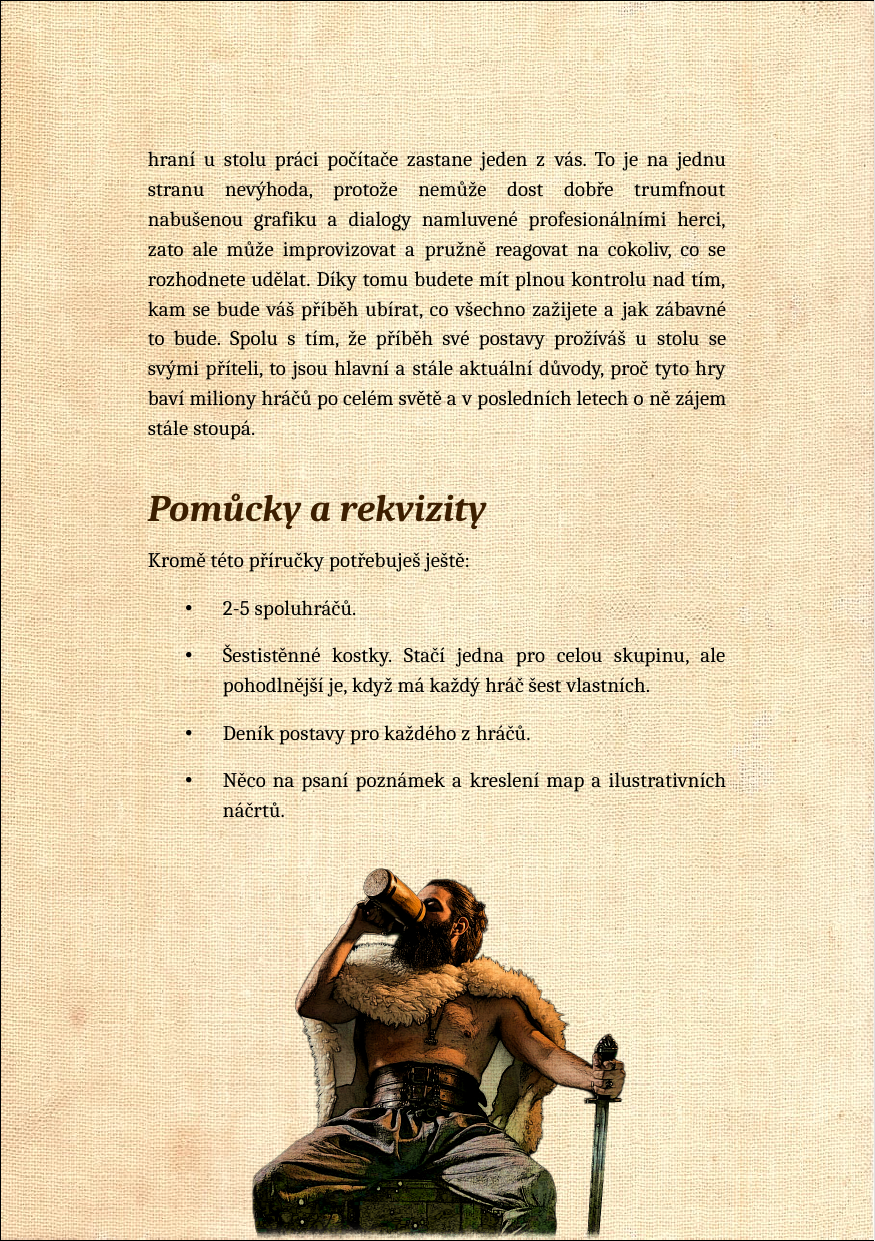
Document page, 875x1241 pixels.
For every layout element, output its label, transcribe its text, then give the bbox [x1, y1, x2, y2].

list Šestistěnné kostky. Stačí jedna pro celou skupinu, ale pohodlnější je, když má každý hráč šest vlastních. [185, 644, 726, 698]
subtitle Pomůcky a⁠ rekvizity [148, 488, 726, 531]
list 2-5 spoluhráčů. [185, 596, 726, 620]
picture [1, 1, 874, 1241]
list Něco na psaní poznámek a⁠ kreslení map a⁠ ilustrativních náčrtů. [185, 769, 726, 823]
text hraní u⁠ stolu práci počítače zastane jeden z⁠ vás. To je na jednu stranu nevýhoda, protože nemůže dost dobře trumfnout nabušenou grafiku a⁠ dialogy namluvené profesionálními herci, zato ale může improvizovat a⁠ pružně reagovat na cokoliv, co se rozhodnete udělat. Díky tomu budete mít plnou kontrolu nad tím, kam se bude váš příběh ubírat, co všechno zažijete a⁠ jak zábavné to bude. Spolu s⁠ tím, že příběh své postavy prožíváš u⁠ stolu se svými příteli, to jsou hlavní a⁠ stále aktuální důvody, proč tyto hry baví miliony hráčů po celém světě a⁠ v⁠ posledních letech o⁠ ně zájem stále stoupá. [148, 148, 726, 441]
list Deník postavy pro každého z⁠ hráčů. [185, 722, 726, 746]
text Kromě této příručky potřebuješ ještě: [148, 549, 726, 573]
